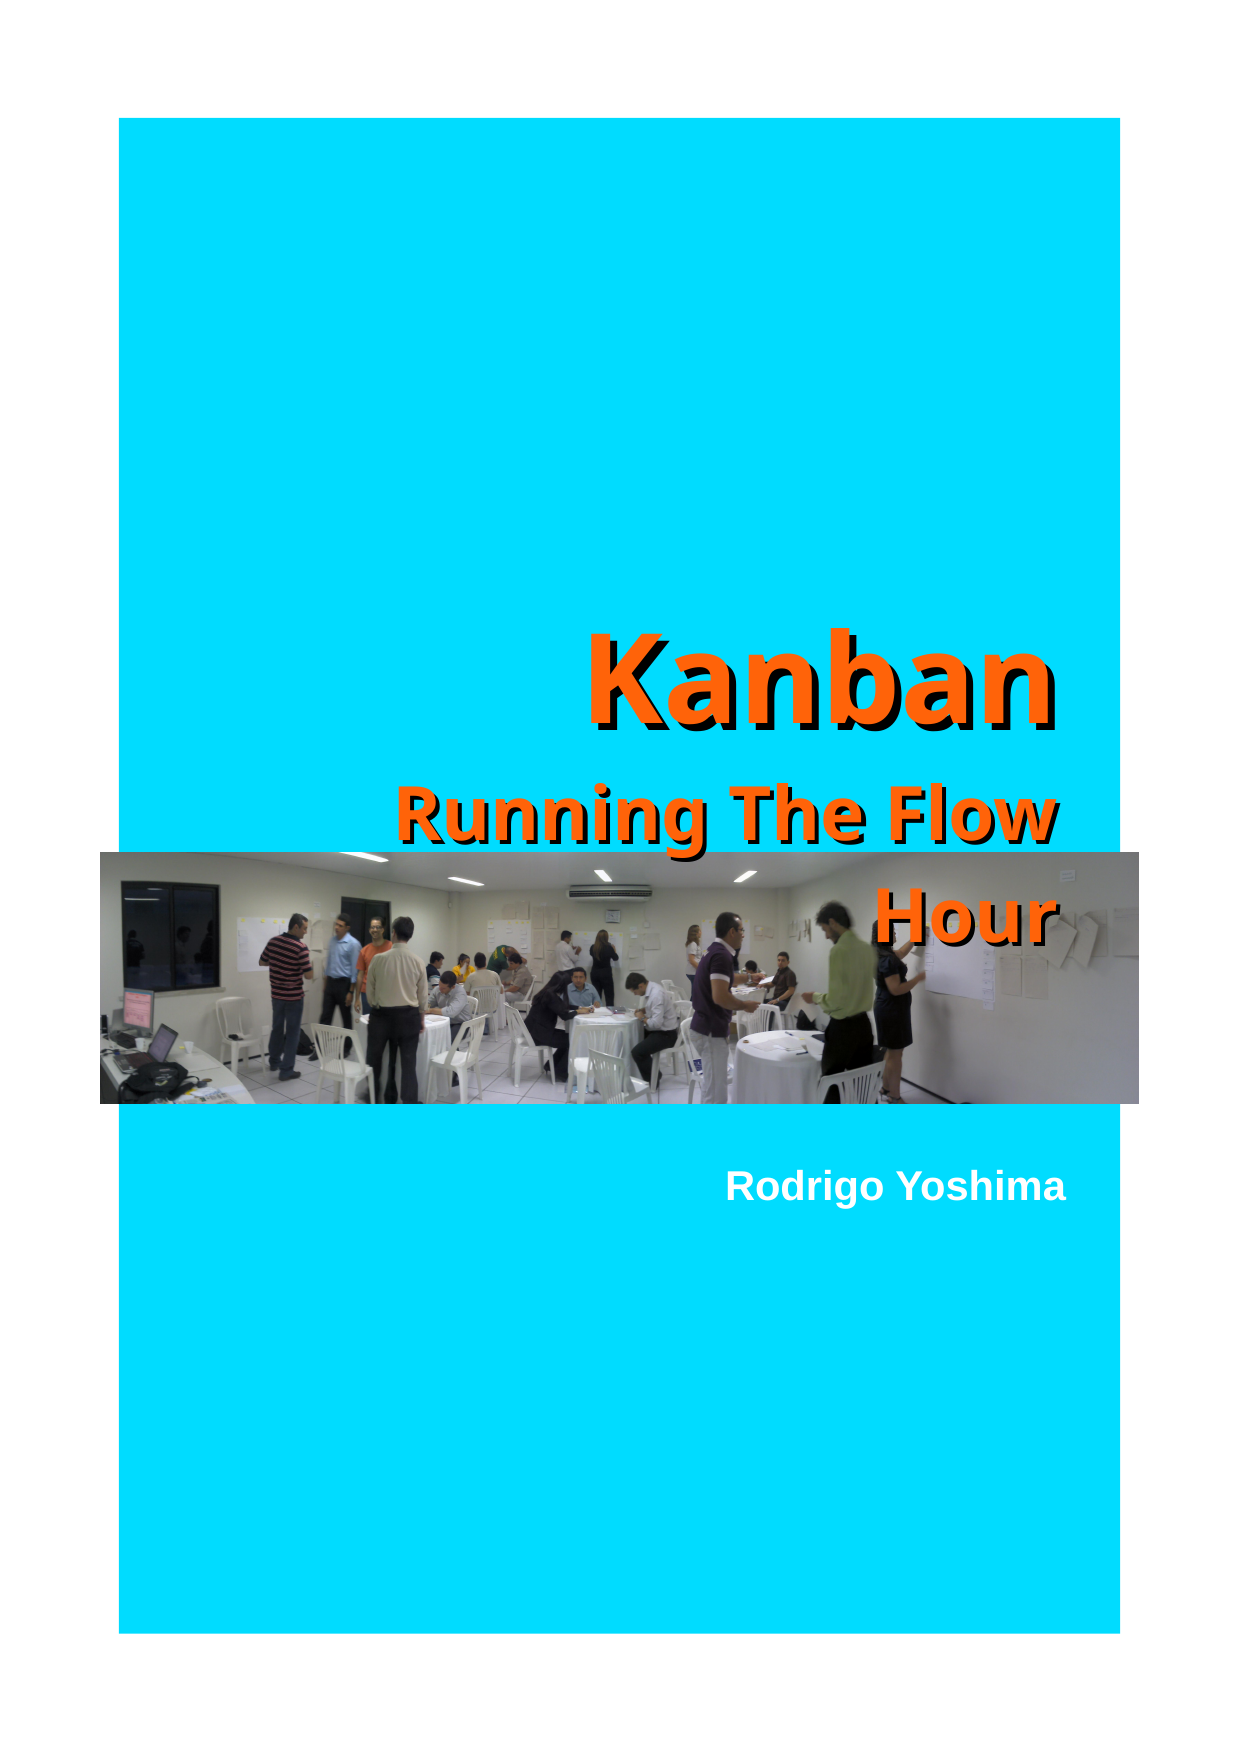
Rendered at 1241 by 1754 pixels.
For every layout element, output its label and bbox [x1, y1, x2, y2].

picture [100, 852, 1139, 1104]
